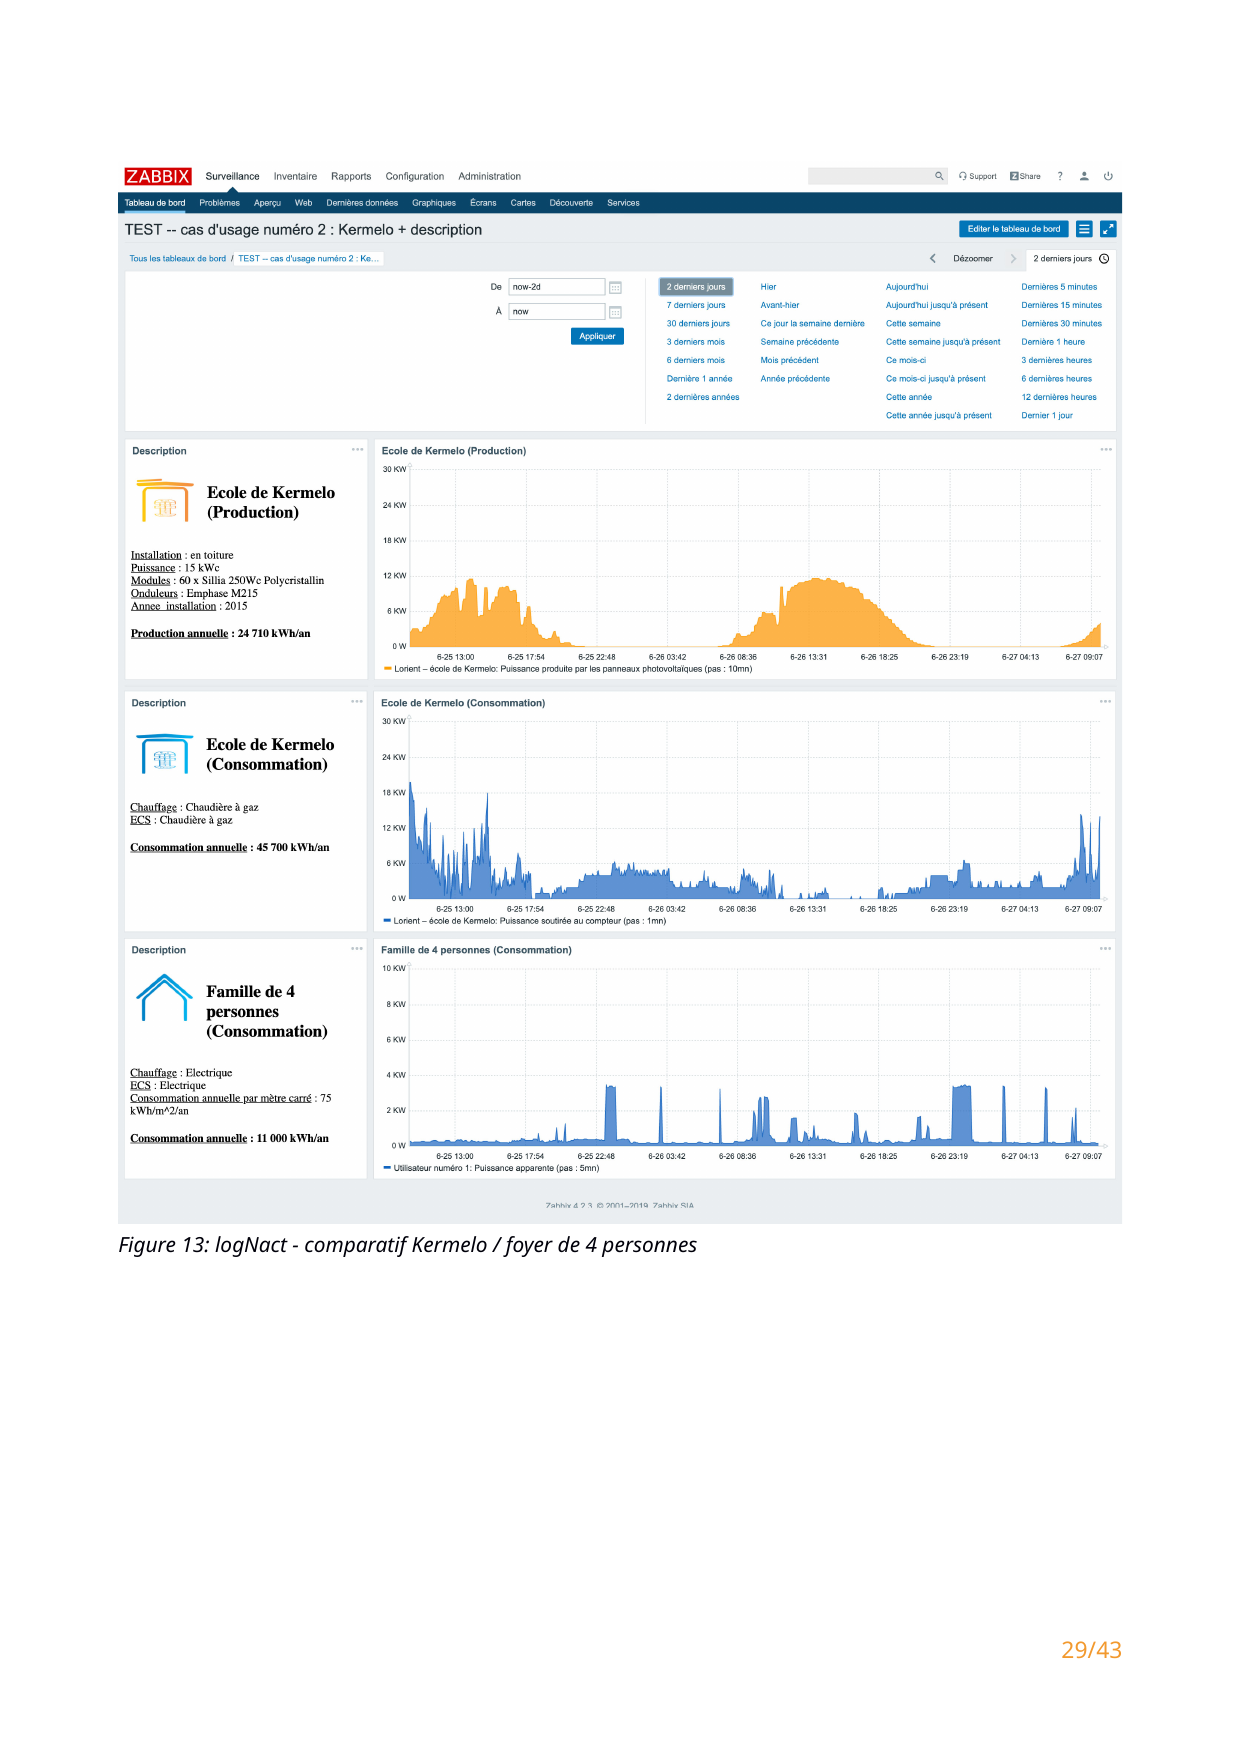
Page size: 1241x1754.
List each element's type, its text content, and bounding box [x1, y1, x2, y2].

text Figure 13: logNact - comparatif Kermelo / foyer de 4 personnes [118, 1224, 1122, 1258]
picture [118, 161, 1123, 1224]
